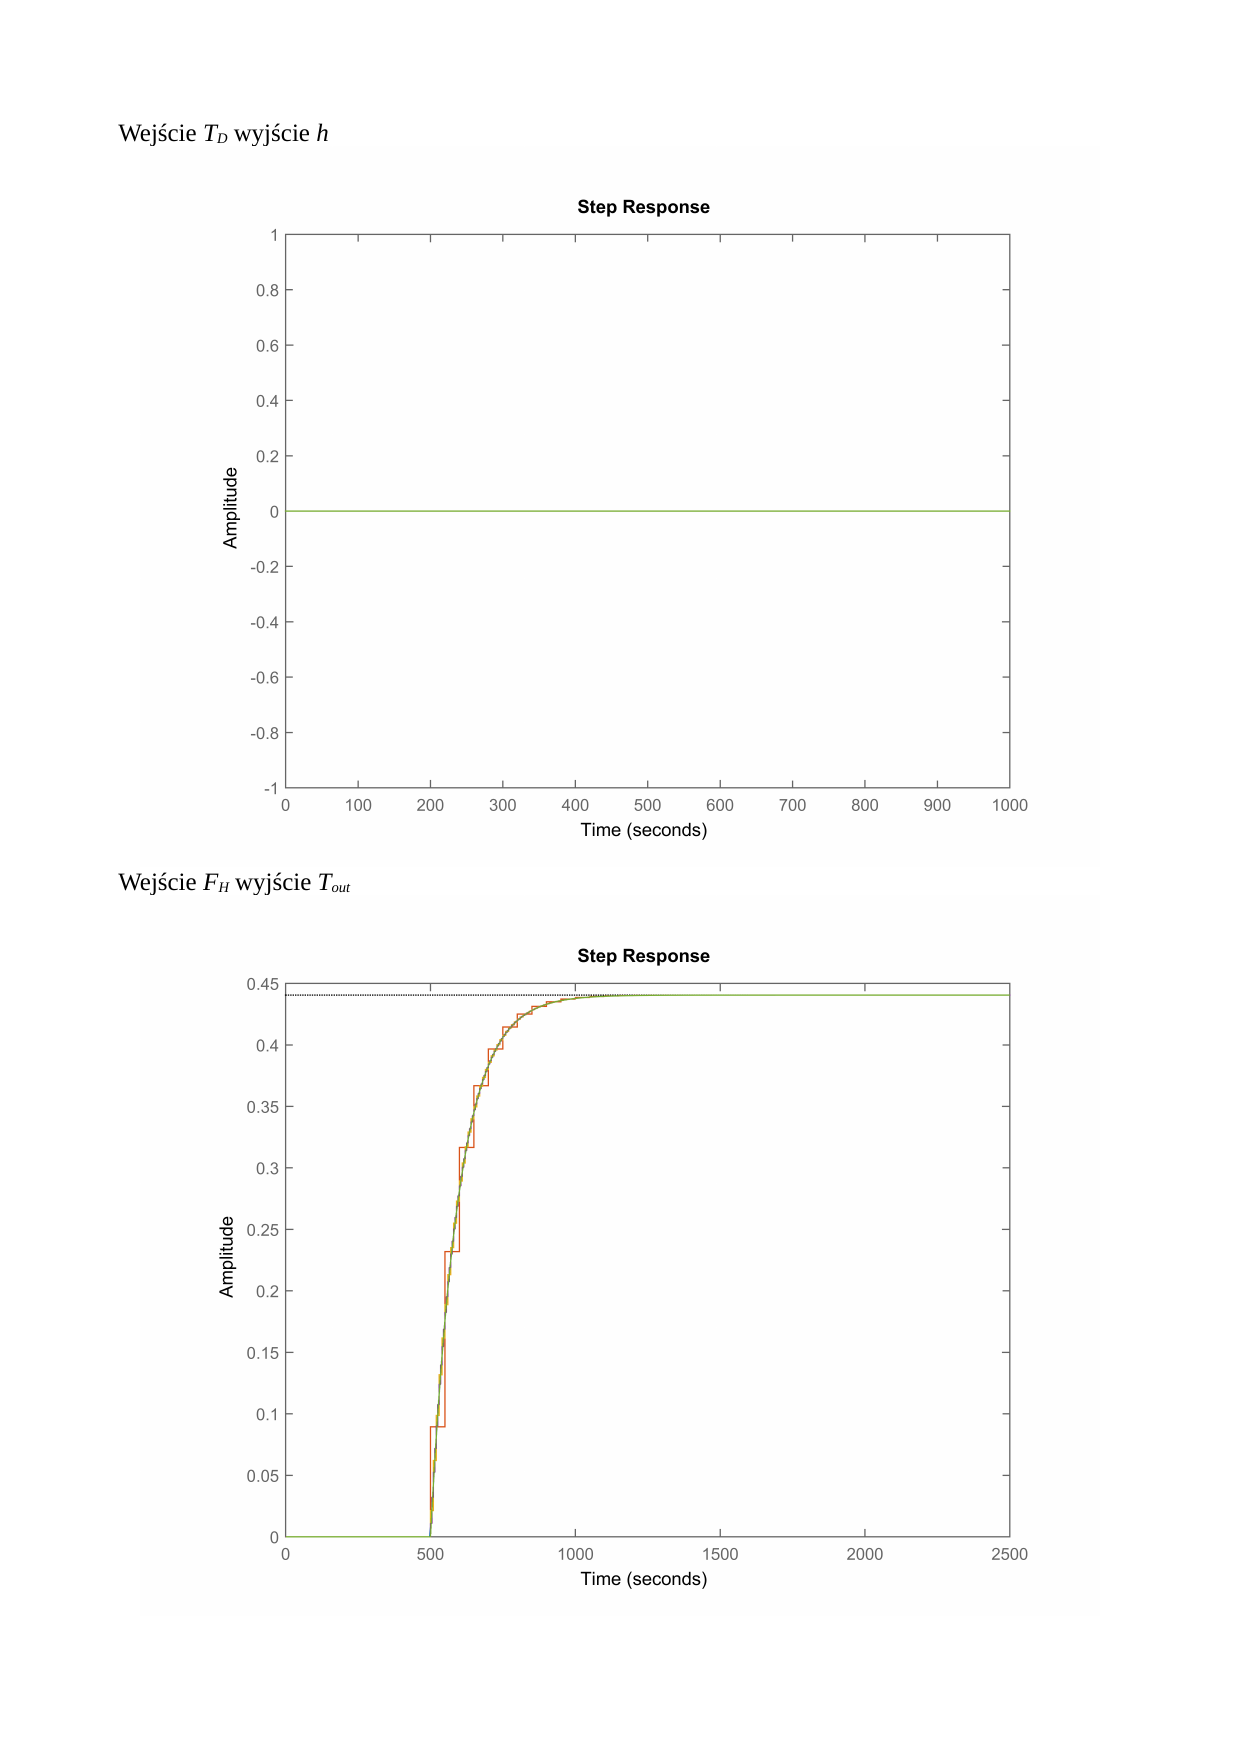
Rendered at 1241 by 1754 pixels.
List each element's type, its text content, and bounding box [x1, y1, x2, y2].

text Wejście FH wyjście Tout [118, 867, 1122, 896]
text Wejście TD wyjście h [118, 118, 1122, 147]
picture [140, 895, 1100, 1616]
picture [140, 146, 1100, 867]
